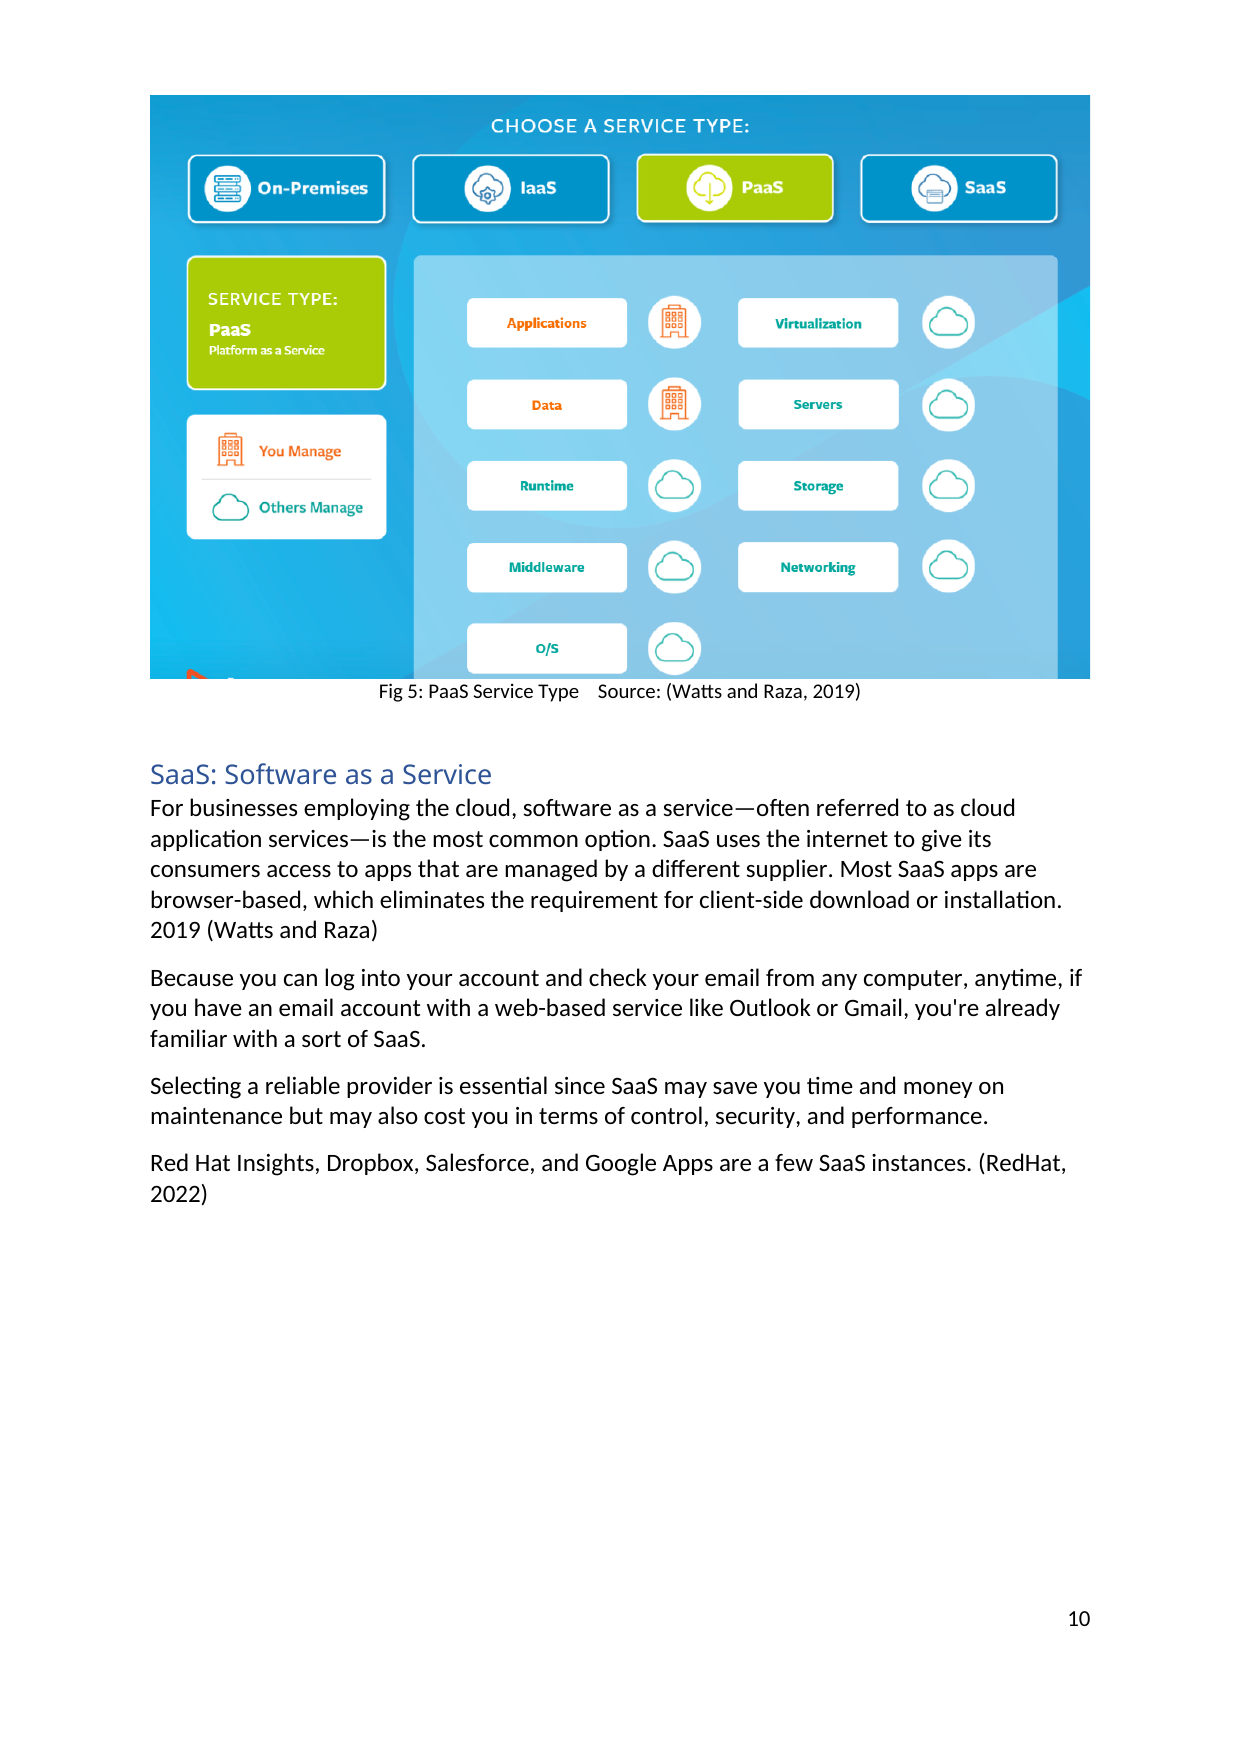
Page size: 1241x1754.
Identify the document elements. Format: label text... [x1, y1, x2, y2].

text Red Hat Insights, Dropbox, Salesforce, and Google Apps are a few SaaS instances. (RedHat, 2022) [150, 1148, 1090, 1209]
text Fig 5: PaaS Service Type Source: (Watts and Raza, 2019) [150, 679, 1090, 683]
subtitle SaaS: Software as a Service [150, 756, 1090, 792]
text For businesses employing the cloud, software as a service—often referred to as cloud application services—is the most common option. SaaS uses the internet to give its consumers access to apps that are managed by a different supplier. Most SaaS apps are browser-based, which eliminates the requirement for client-side download or installation. 2019 (Watts and Raza) [150, 792, 1090, 945]
text Fig 5: PaaS Service Type Source: (Watts and Raza, 2019) [150, 75, 1090, 95]
text Because you can log into your account and check your email from any computer, anytime, if you have an email account with a web-based service like Outlook or Gmail, you're already familiar with a sort of SaaS. [150, 962, 1090, 1053]
text Selecting a reliable provider is essential since SaaS may save you time and money on maintenance but may also cost you in terms of control, security, and performance. [150, 1070, 1090, 1131]
